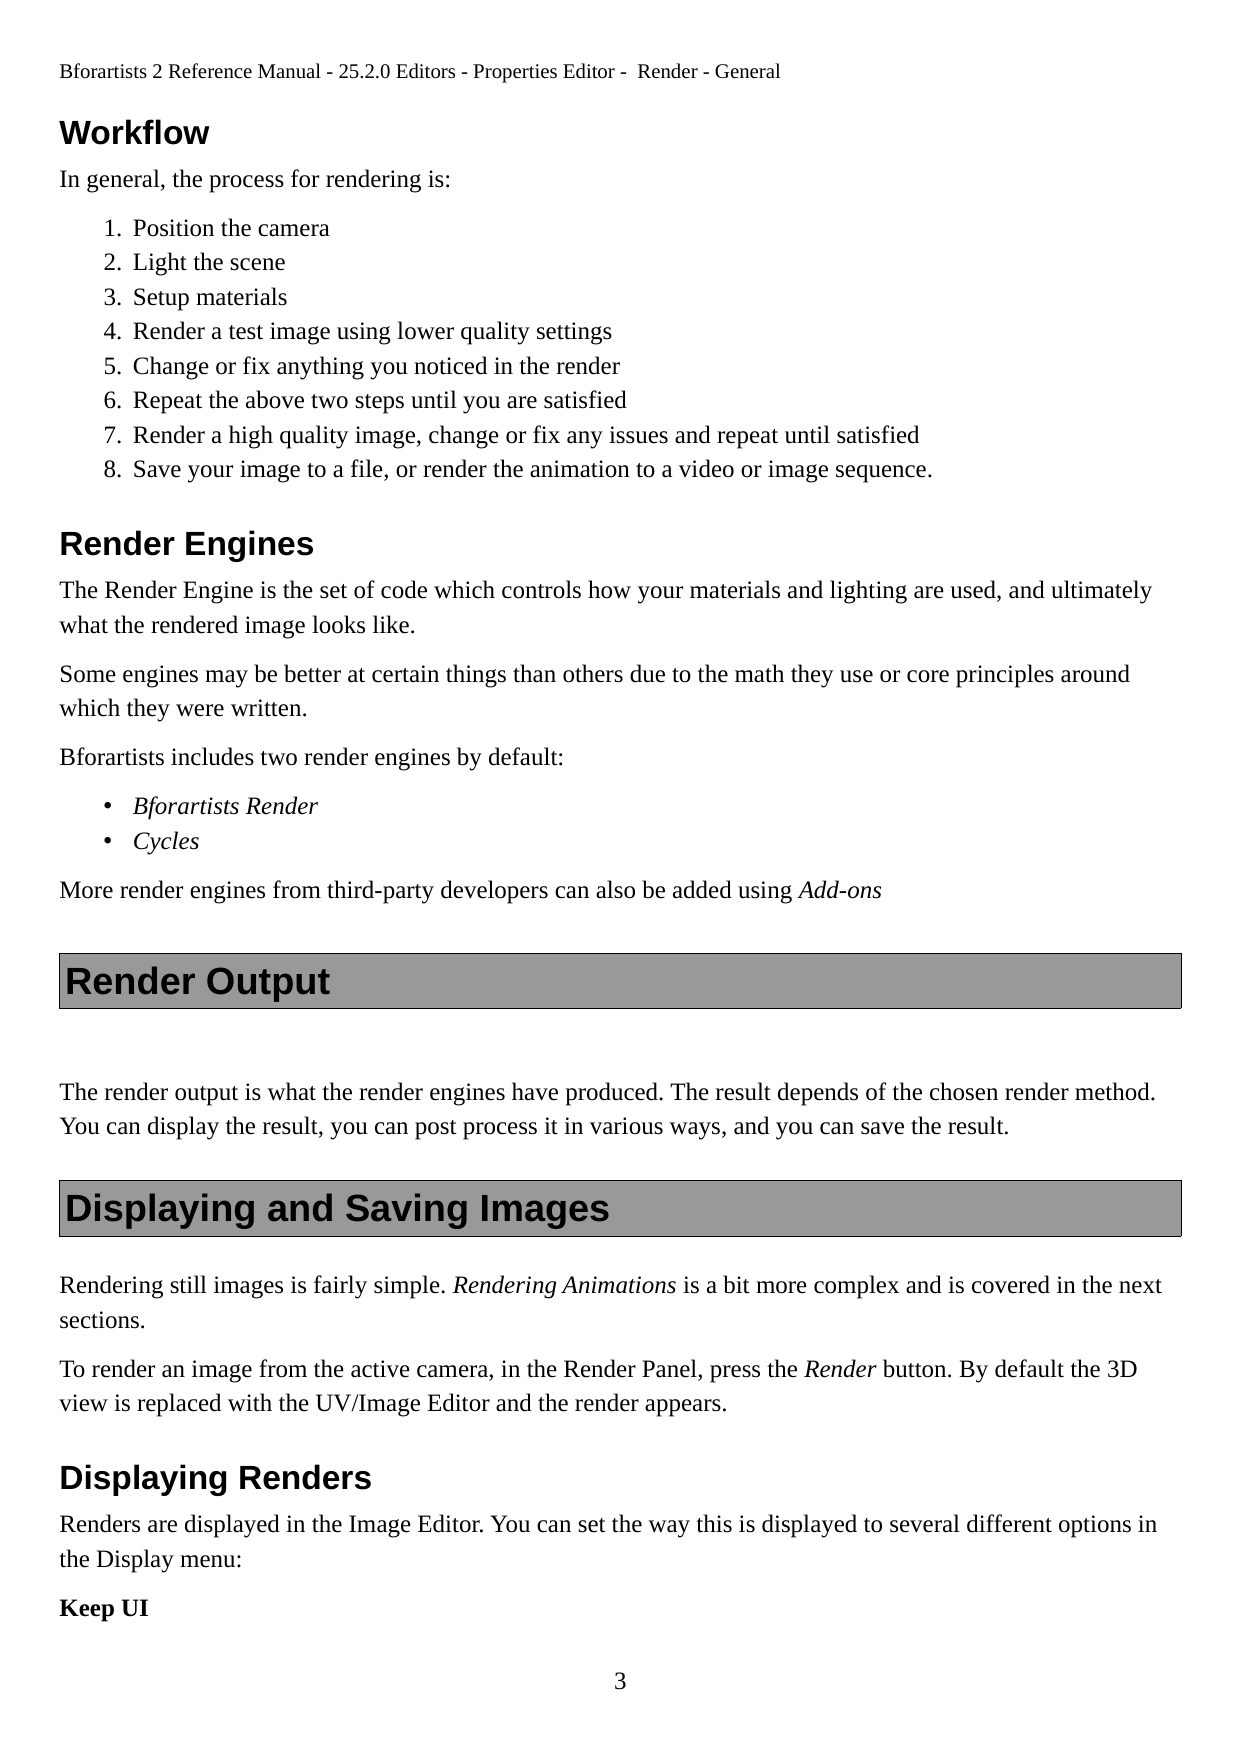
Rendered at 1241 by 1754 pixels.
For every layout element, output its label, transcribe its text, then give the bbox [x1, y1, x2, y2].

list Save your image to a file, or render the animation to a video or image sequence. [103, 454, 1181, 483]
table_header Render Output [60, 954, 1181, 1008]
list Repeat the above two steps until you are satisfied [103, 385, 1181, 414]
list Change or fix anything you noticed in the render [103, 351, 1181, 379]
text The render output is what the render engines have produced. The result depends of the chosen render method. You can display the result, you can post process it in various ways, and you can save the result. [59, 1077, 1181, 1140]
text Some engines may be better at certain things than others due to the math they use or core principles around which they were written. [59, 659, 1181, 722]
list Light the scene [103, 247, 1181, 276]
subtitle Keep UI [59, 1593, 1181, 1622]
subtitle Displaying Renders [59, 1458, 1181, 1497]
text In general, the process for rendering is: [59, 164, 1181, 192]
table_header Displaying and Saving Images [60, 1181, 1181, 1236]
text Bforartists includes two render engines by default: [59, 742, 1181, 771]
list Setup materials [103, 282, 1181, 311]
list Cycles [103, 826, 1181, 854]
subtitle Workflow [59, 113, 1181, 151]
list Bforartists Render [103, 791, 1181, 820]
list Render a high quality image, change or fix any issues and repeat until satisfied [103, 420, 1181, 448]
list Render a test image using lower quality settings [103, 316, 1181, 345]
text Renders are displayed in the Image Editor. You can set the way this is displayed to several different options in the Display menu: [59, 1509, 1181, 1572]
text Rendering still images is fairly simple. Rendering Animations is a bit more complex and is covered in the next sections. [59, 1270, 1181, 1333]
subtitle Render Engines [59, 524, 1181, 563]
list Position the camera [103, 213, 1181, 242]
text To render an image from the active camera, in the Render Panel, press the Render button. By default the 3D view is replaced with the UV/Image Editor and the render appears. [59, 1354, 1181, 1417]
text The Render Engine is the set of code which controls how your materials and lighting are used, and ultimately what the rendered image looks like. [59, 575, 1181, 638]
text More render engines from third-party developers can also be added using Add-ons [59, 875, 1181, 904]
